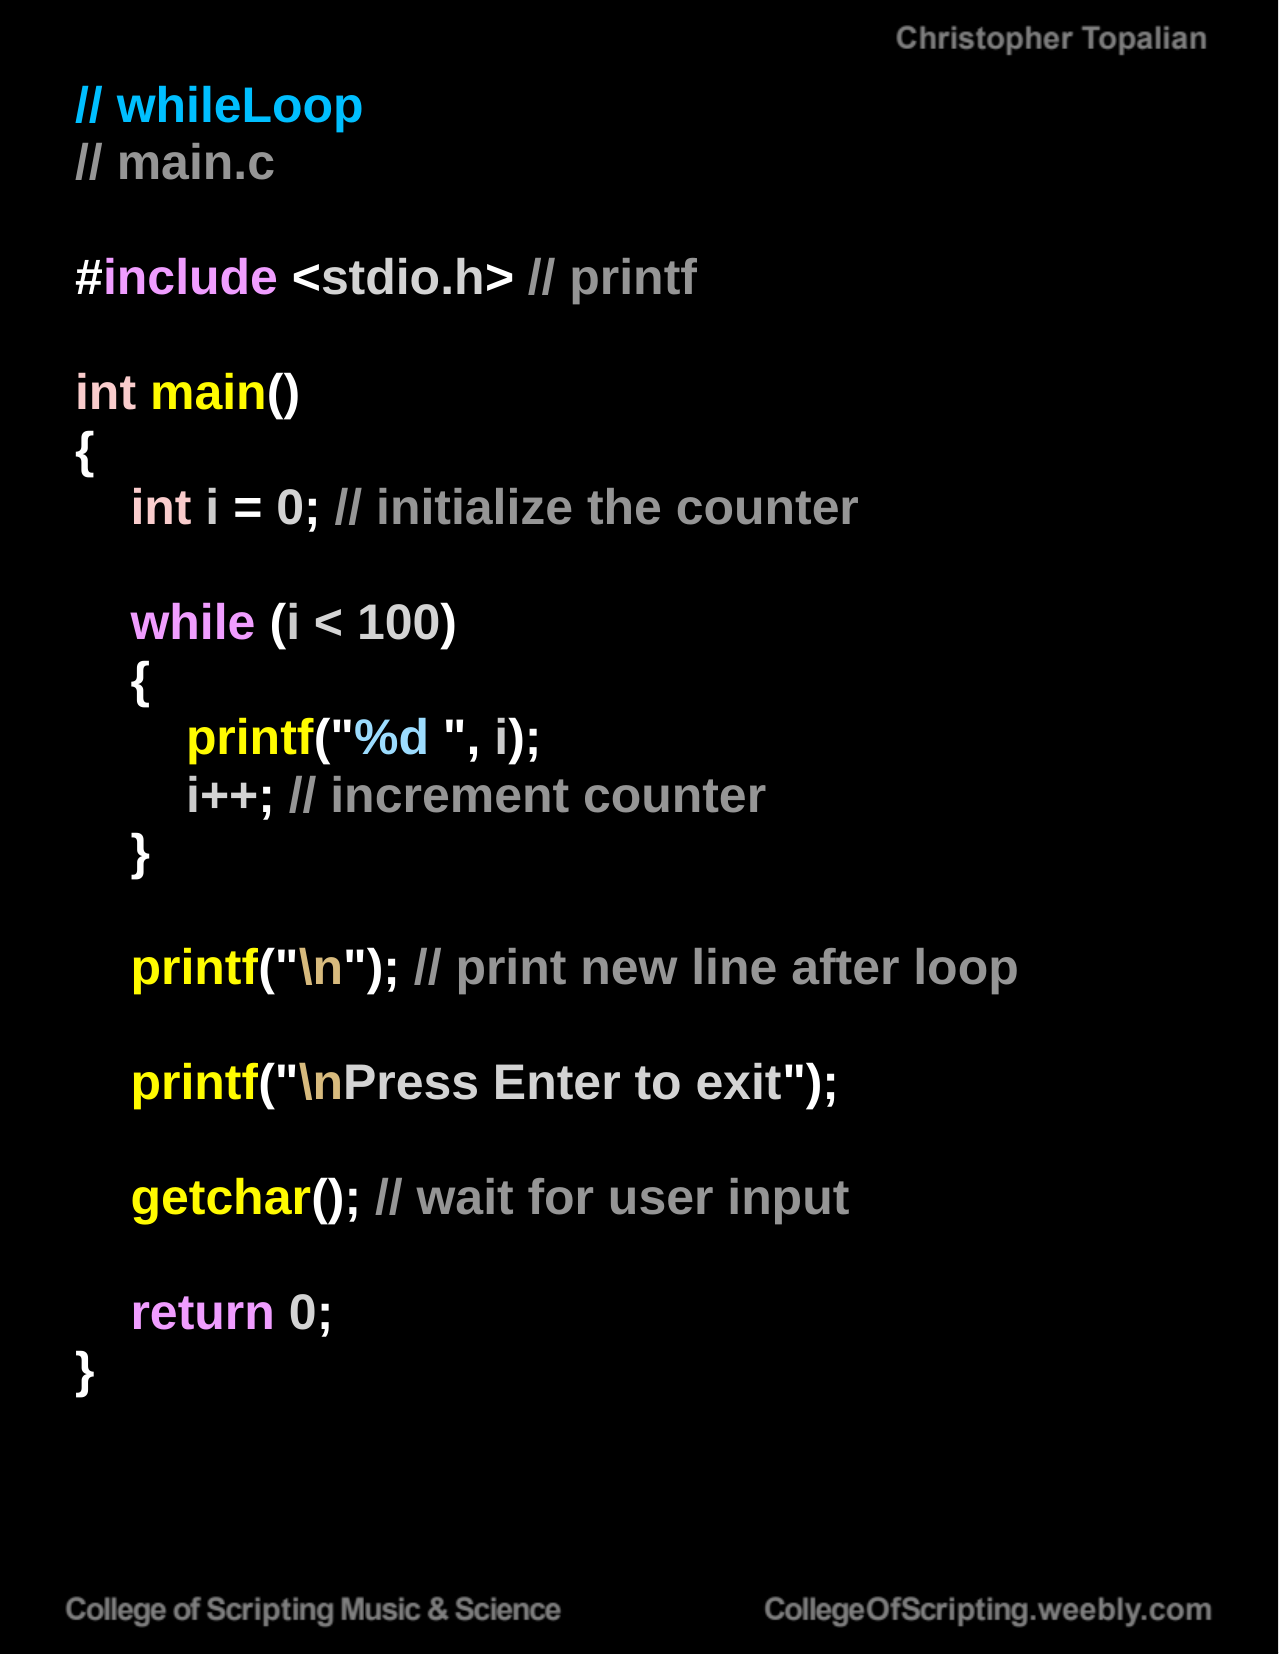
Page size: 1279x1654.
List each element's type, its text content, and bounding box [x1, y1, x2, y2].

text while (i < 100) [75, 592, 1203, 650]
text int main() [75, 362, 1203, 420]
text } [75, 1340, 1203, 1397]
text { [75, 650, 1203, 707]
text printf("%d ", i); [75, 707, 1203, 765]
text } [75, 822, 1203, 880]
text i++; // increment counter [75, 765, 1203, 822]
subtitle // whileLoop [75, 75, 1203, 132]
text return 0; [75, 1282, 1203, 1340]
text // main.c [75, 132, 1203, 190]
text int i = 0; // initialize the counter [75, 477, 1203, 535]
text #include <stdio.h> // printf [75, 247, 1203, 305]
text printf("\nPress Enter to exit"); [75, 1052, 1203, 1110]
text getchar(); // wait for user input [75, 1167, 1203, 1225]
text { [75, 420, 1203, 477]
text printf("\n"); // print new line after loop [75, 937, 1203, 995]
